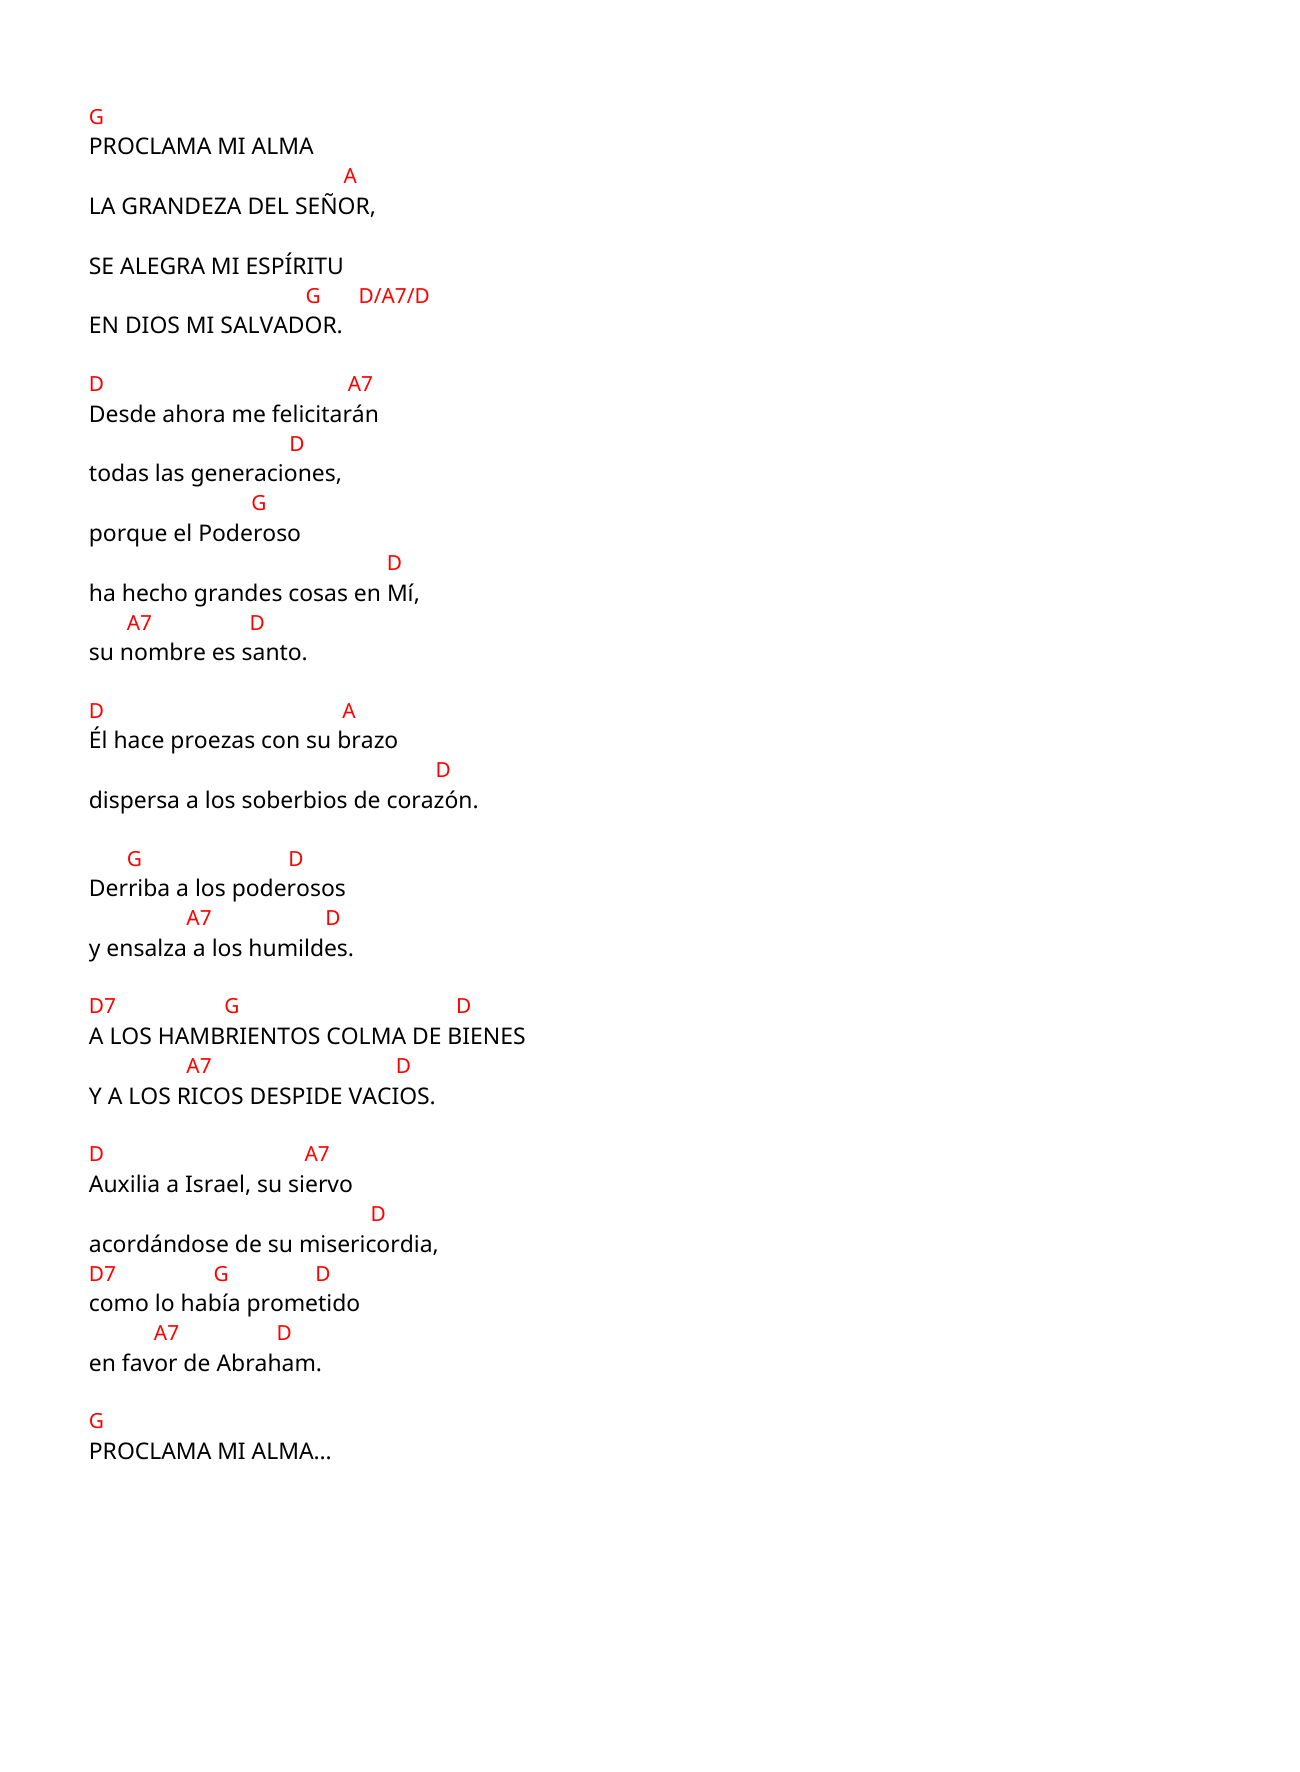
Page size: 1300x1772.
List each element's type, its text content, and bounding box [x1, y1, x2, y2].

text como lo había prometido [89, 1287, 620, 1318]
text D A7 [89, 1139, 620, 1168]
text G [89, 488, 620, 517]
text Desde ahora me felicitarán [89, 397, 620, 429]
text A7 D [89, 608, 620, 636]
text PROCLAMA MI ALMA… [89, 1435, 620, 1466]
text D A7 [89, 369, 620, 397]
text A7 D [89, 1318, 620, 1347]
text ha hecho grandes cosas en Mí, [89, 577, 620, 608]
text A LOS HAMBRIENTOS COLMA DE BIENES [89, 1020, 620, 1051]
text D7 G D [89, 992, 620, 1020]
text D [89, 1199, 620, 1227]
text D7 G D [89, 1259, 620, 1287]
text A [89, 162, 620, 190]
text G D [89, 844, 620, 872]
text y ensalza a los humildes. [89, 932, 620, 963]
text Auxilia a Israel, su siervo [89, 1168, 620, 1199]
text D [89, 756, 620, 784]
text A7 D [89, 903, 620, 932]
text G [89, 1407, 620, 1435]
text D A [89, 696, 620, 724]
text porque el Poderoso [89, 517, 620, 548]
text en favor de Abraham. [89, 1347, 620, 1378]
text G [89, 102, 620, 130]
text su nombre es santo. [89, 636, 620, 667]
text LA GRANDEZA DEL SEÑOR, [89, 190, 620, 221]
text acordándose de su misericordia, [89, 1227, 620, 1259]
text Derriba a los poderosos [89, 872, 620, 903]
text SE ALEGRA MI ESPÍRITU [89, 250, 620, 281]
text dispersa a los soberbios de corazón. [89, 784, 620, 815]
text D [89, 429, 620, 457]
text Y A LOS RICOS DESPIDE VACIOS. [89, 1080, 620, 1111]
text PROCLAMA MI ALMA [89, 130, 620, 162]
text Él hace proezas con su brazo [89, 724, 620, 756]
text A7 D [89, 1051, 620, 1080]
text D [89, 548, 620, 577]
text EN DIOS MI SALVADOR. [89, 309, 620, 341]
text G D/A7/D [89, 281, 620, 309]
text todas las generaciones, [89, 457, 620, 488]
